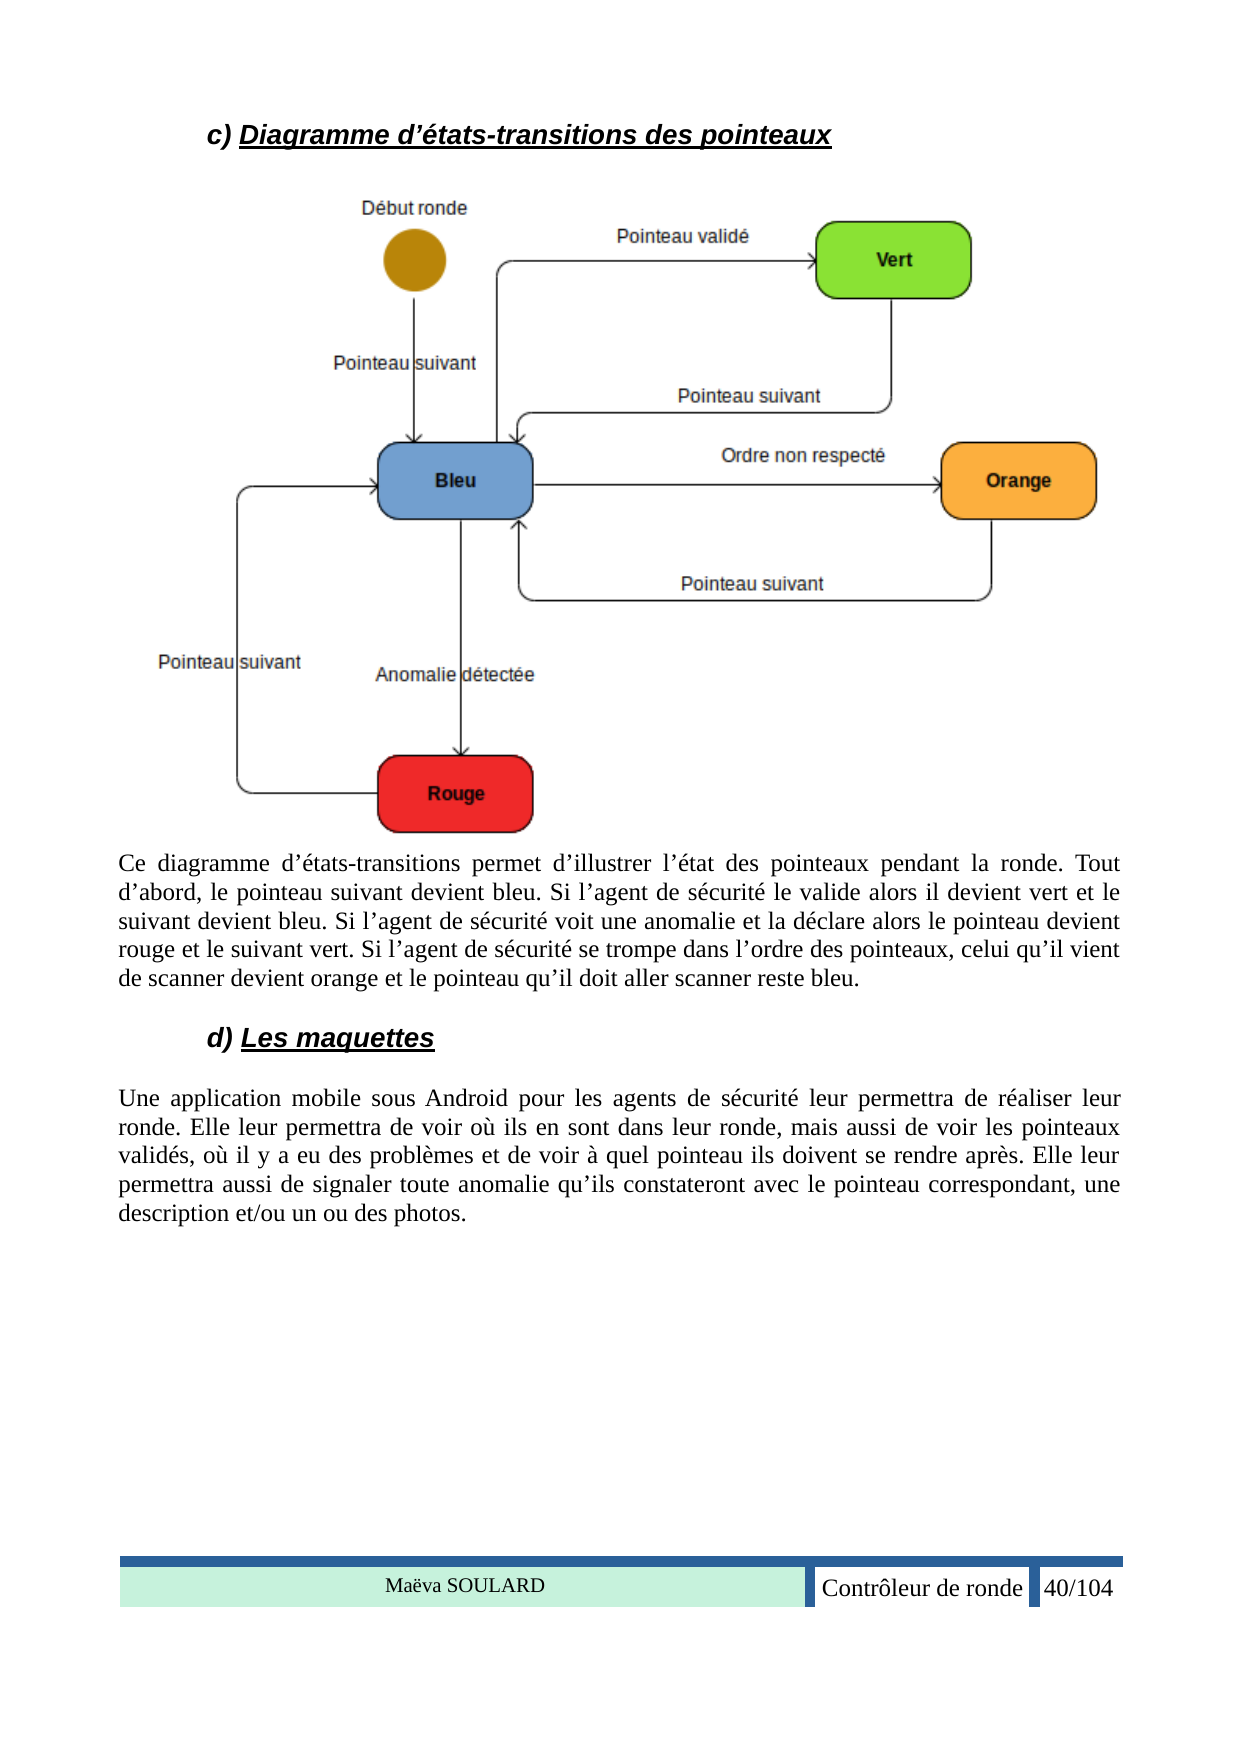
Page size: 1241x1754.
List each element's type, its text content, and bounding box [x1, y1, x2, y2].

subtitle Les maquettes [118, 1021, 1122, 1053]
picture [127, 179, 1113, 849]
subtitle Diagramme d’états-transitions des pointeaux [118, 118, 1122, 150]
text Une application mobile sous Android pour les agents de sécurité leur permettra de réaliser leur ronde. Elle leur permettra de voir où ils en sont dans leur ronde, mais aussi de voir les pointeaux validés, où il y a eu des problèmes et de voir à quel pointeau ils doivent se rendre après. Elle leur permettra aussi de signaler toute anomalie qu’ils constateront avec le pointeau correspondant, une description et/ou un ou des photos. [118, 1083, 1122, 1227]
text Ce diagramme d’états-transitions permet d’illustrer l’état des pointeaux pendant la ronde. Tout d’abord, le pointeau suivant devient bleu. Si l’agent de sécurité le valide alors il devient vert et le suivant devient bleu. Si l’agent de sécurité voit une anomalie et la déclare alors le pointeau devient rouge et le suivant vert. Si l’agent de sécurité se trompe dans l’ordre des pointeaux, celui qu’il vient de scanner devient orange et le pointeau qu’il doit aller scanner reste bleu. [118, 179, 1122, 992]
